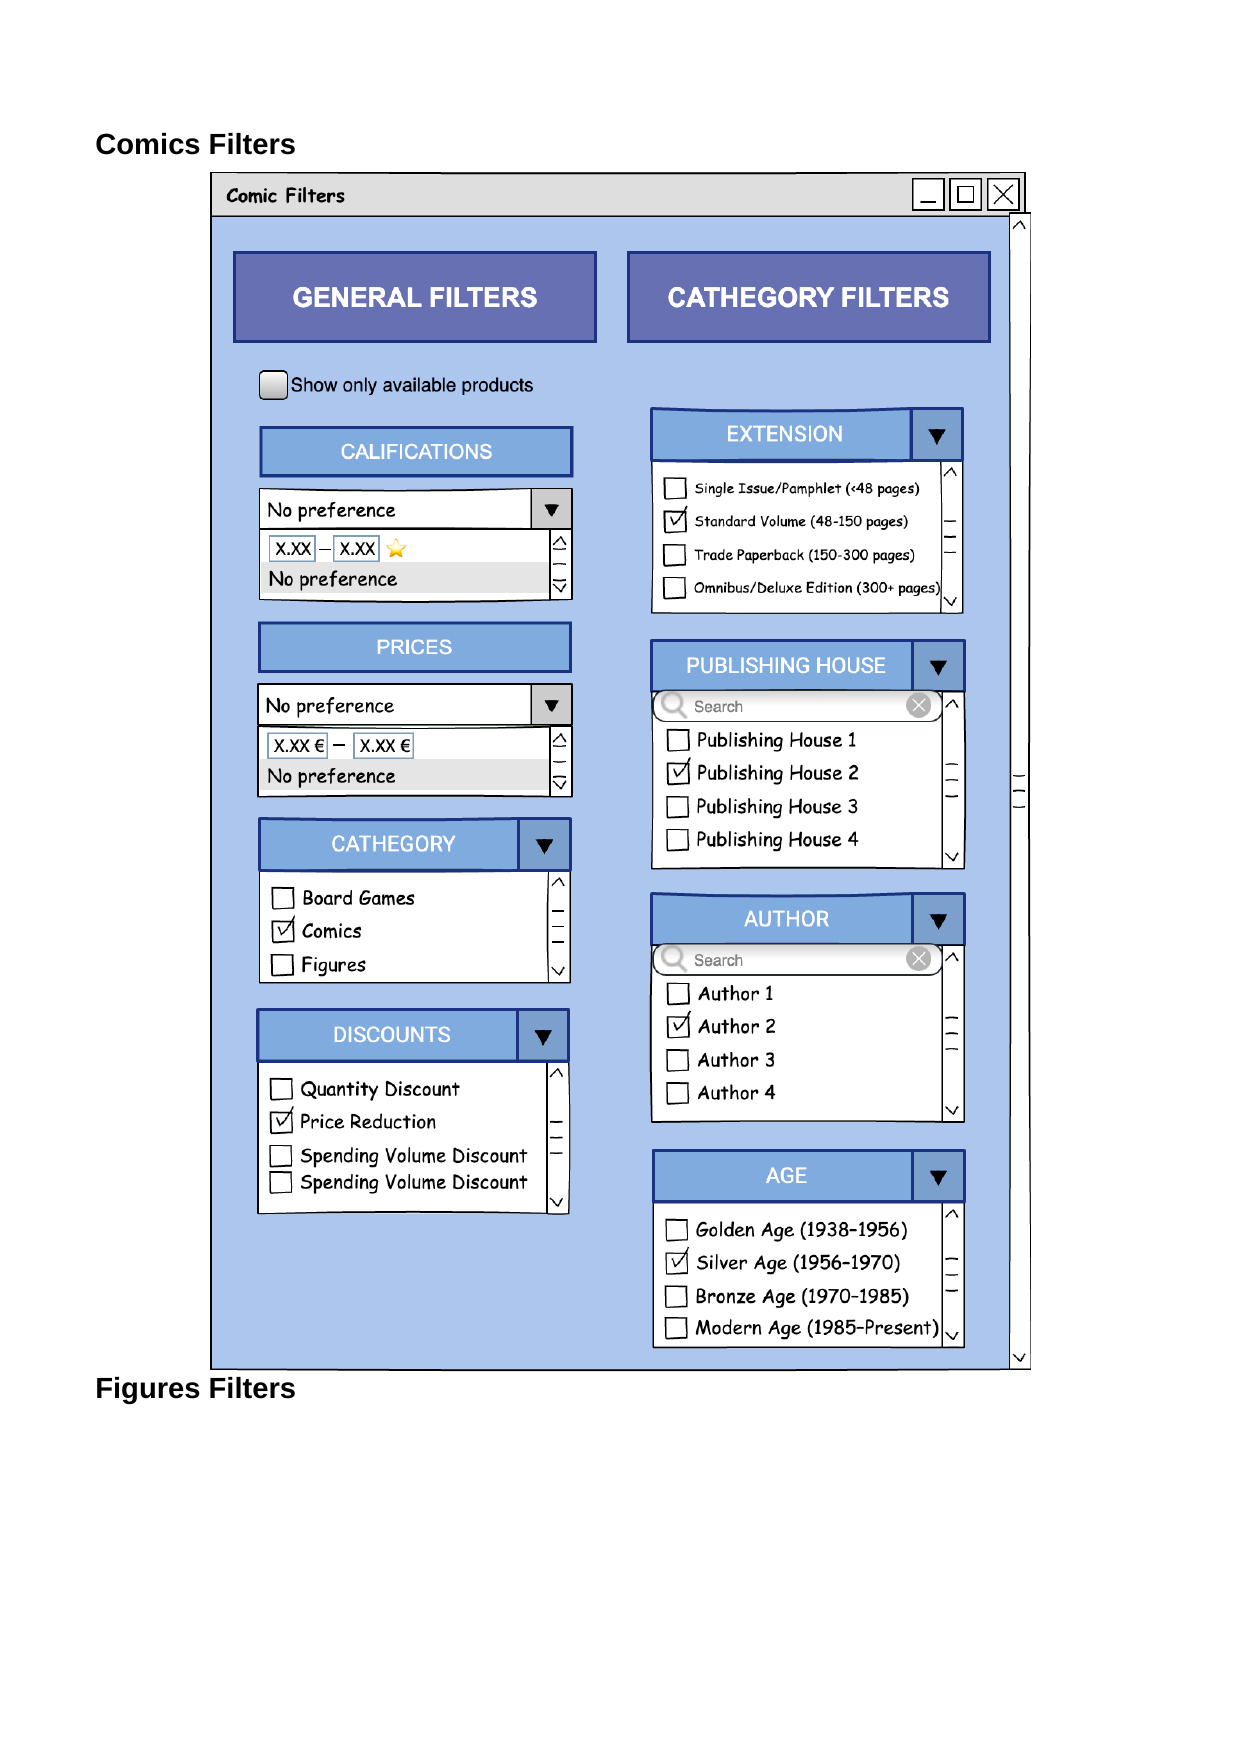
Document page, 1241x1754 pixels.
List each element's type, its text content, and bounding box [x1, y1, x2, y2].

subtitle Figures Filters [95, 707, 1145, 1405]
subtitle Comics Filters [95, 127, 1145, 160]
